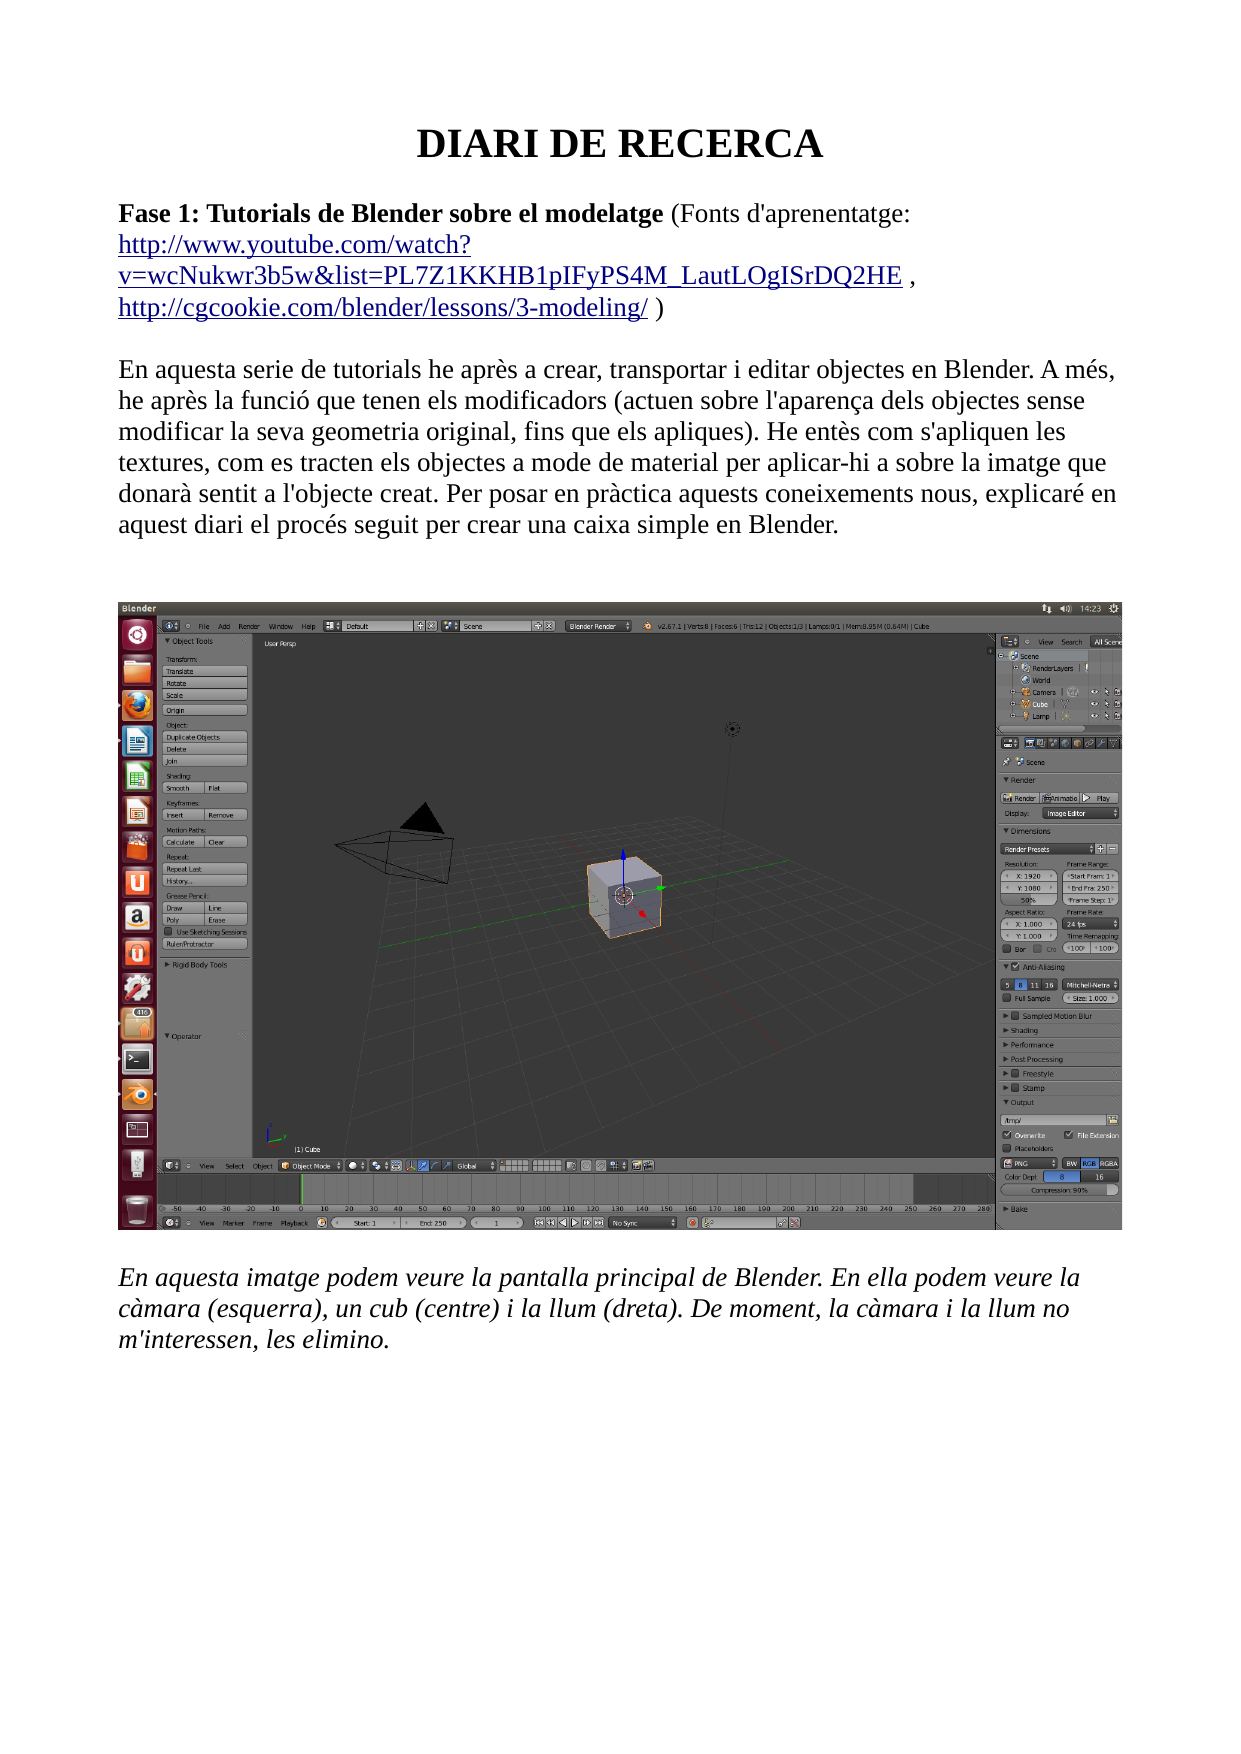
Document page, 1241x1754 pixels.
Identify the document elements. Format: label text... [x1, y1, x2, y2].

text DIARI DE RECERCA [118, 118, 1122, 166]
text En aquesta serie de tutorials he après a crear, transportar i editar objectes en Blender. A més, he après la funció que tenen els modificadors (actuen sobre l'aparença dels objectes sense modificar la seva geometria original, fins que els apliques). He entès com s'apliquen les textures, com es tracten els objectes a mode de material per aplicar-hi a sobre la imatge que donarà sentit a l'objecte creat. Per posar en pràctica aquests coneixements nous, explicaré en aquest diari el procés seguit per crear una caixa simple en Blender. [118, 322, 1122, 540]
text En aquesta imatge podem veure la pantalla principal de Blender. En ella podem veure la càmara (esquerra), un cub (centre) i la llum (dreta). De moment, la càmara i la llum no m'interessen, les elimino. [118, 1261, 1122, 1354]
text Fase 1: Tutorials de Blender sobre el modelatge (Fonts d'aprenentatge: http://www.youtube.com/watch?v=wcNukwr3b5w&list=PL7Z1KKHB1pIFyPS4M_LautLOgISrDQ2HE , http://cgcookie.com/blender/lessons/3-modeling/ ) [118, 197, 1122, 322]
picture [118, 602, 1123, 1230]
